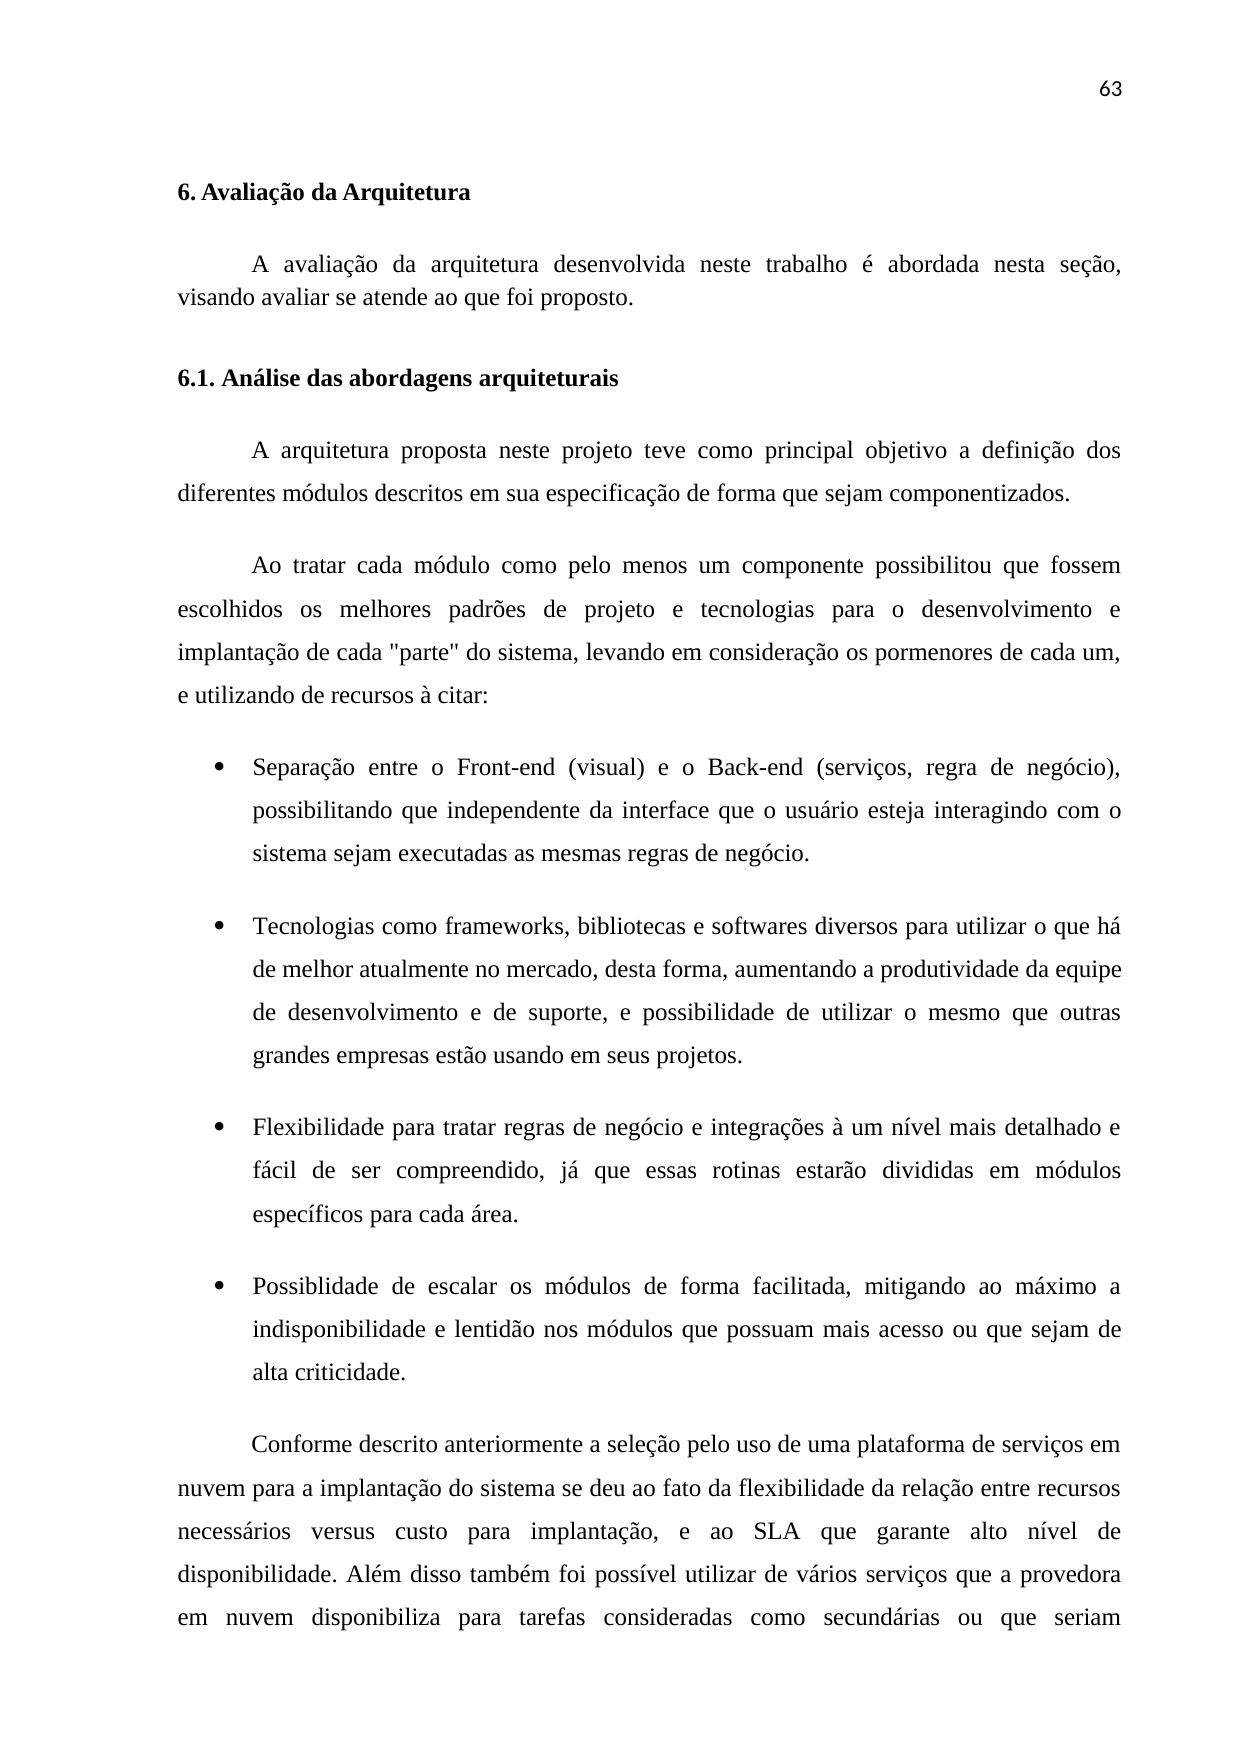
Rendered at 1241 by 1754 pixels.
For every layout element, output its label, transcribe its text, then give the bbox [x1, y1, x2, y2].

text Ao tratar cada módulo como pelo menos um componente possibilitou que fossem escolhidos os melhores padrões de projeto e tecnologias para o desenvolvimento e implantação de cada "parte" do sistema, levando em consideração os pormenores de cada um, e utilizando de recursos à citar: [177, 551, 1122, 709]
text A avaliação da arquitetura desenvolvida neste trabalho é abordada nesta seção, visando avaliar se atende ao que foi proposto. [177, 249, 1122, 311]
text Conforme descrito anteriormente a seleção pelo uso de uma plataforma de serviços em nuvem para a implantação do sistema se deu ao fato da flexibilidade da relação entre recursos necessários versus custo para implantação, e ao SLA que garante alto nível de disponibilidade. Além disso também foi possível utilizar de vários serviços que a provedora em nuvem disponibiliza para tarefas consideradas como secundárias ou que seriam [177, 1429, 1122, 1631]
list Separação entre o Front-end (visual) e o Back-end (serviços, regra de negócio), possibilitando que independente da interface que o usuário esteja interagindo com o sistema sejam executadas as mesmas regras de negócio. [215, 752, 1122, 867]
text A arquitetura proposta neste projeto teve como principal objetivo a definição dos diferentes módulos descritos em sua especificação de forma que sejam componentizados. [177, 435, 1122, 507]
subtitle 6.1. Análise das abordagens arquiteturais [177, 363, 1122, 392]
list Possiblidade de escalar os módulos de forma facilitada, mitigando ao máximo a indisponibilidade e lentidão nos módulos que possuam mais acesso ou que sejam de alta criticidade. [215, 1271, 1122, 1386]
list Flexibilidade para tratar regras de negócio e integrações à um nível mais detalhado e fácil de ser compreendido, já que essas rotinas estarão divididas em módulos específicos para cada área. [215, 1112, 1122, 1227]
subtitle 6. Avaliação da Arquitetura [177, 177, 1122, 206]
list Tecnologias como frameworks, bibliotecas e softwares diversos para utilizar o que há de melhor atualmente no mercado, desta forma, aumentando a produtividade da equipe de desenvolvimento e de suporte, e possibilidade de utilizar o mesmo que outras grandes empresas estão usando em seus projetos. [215, 911, 1122, 1069]
